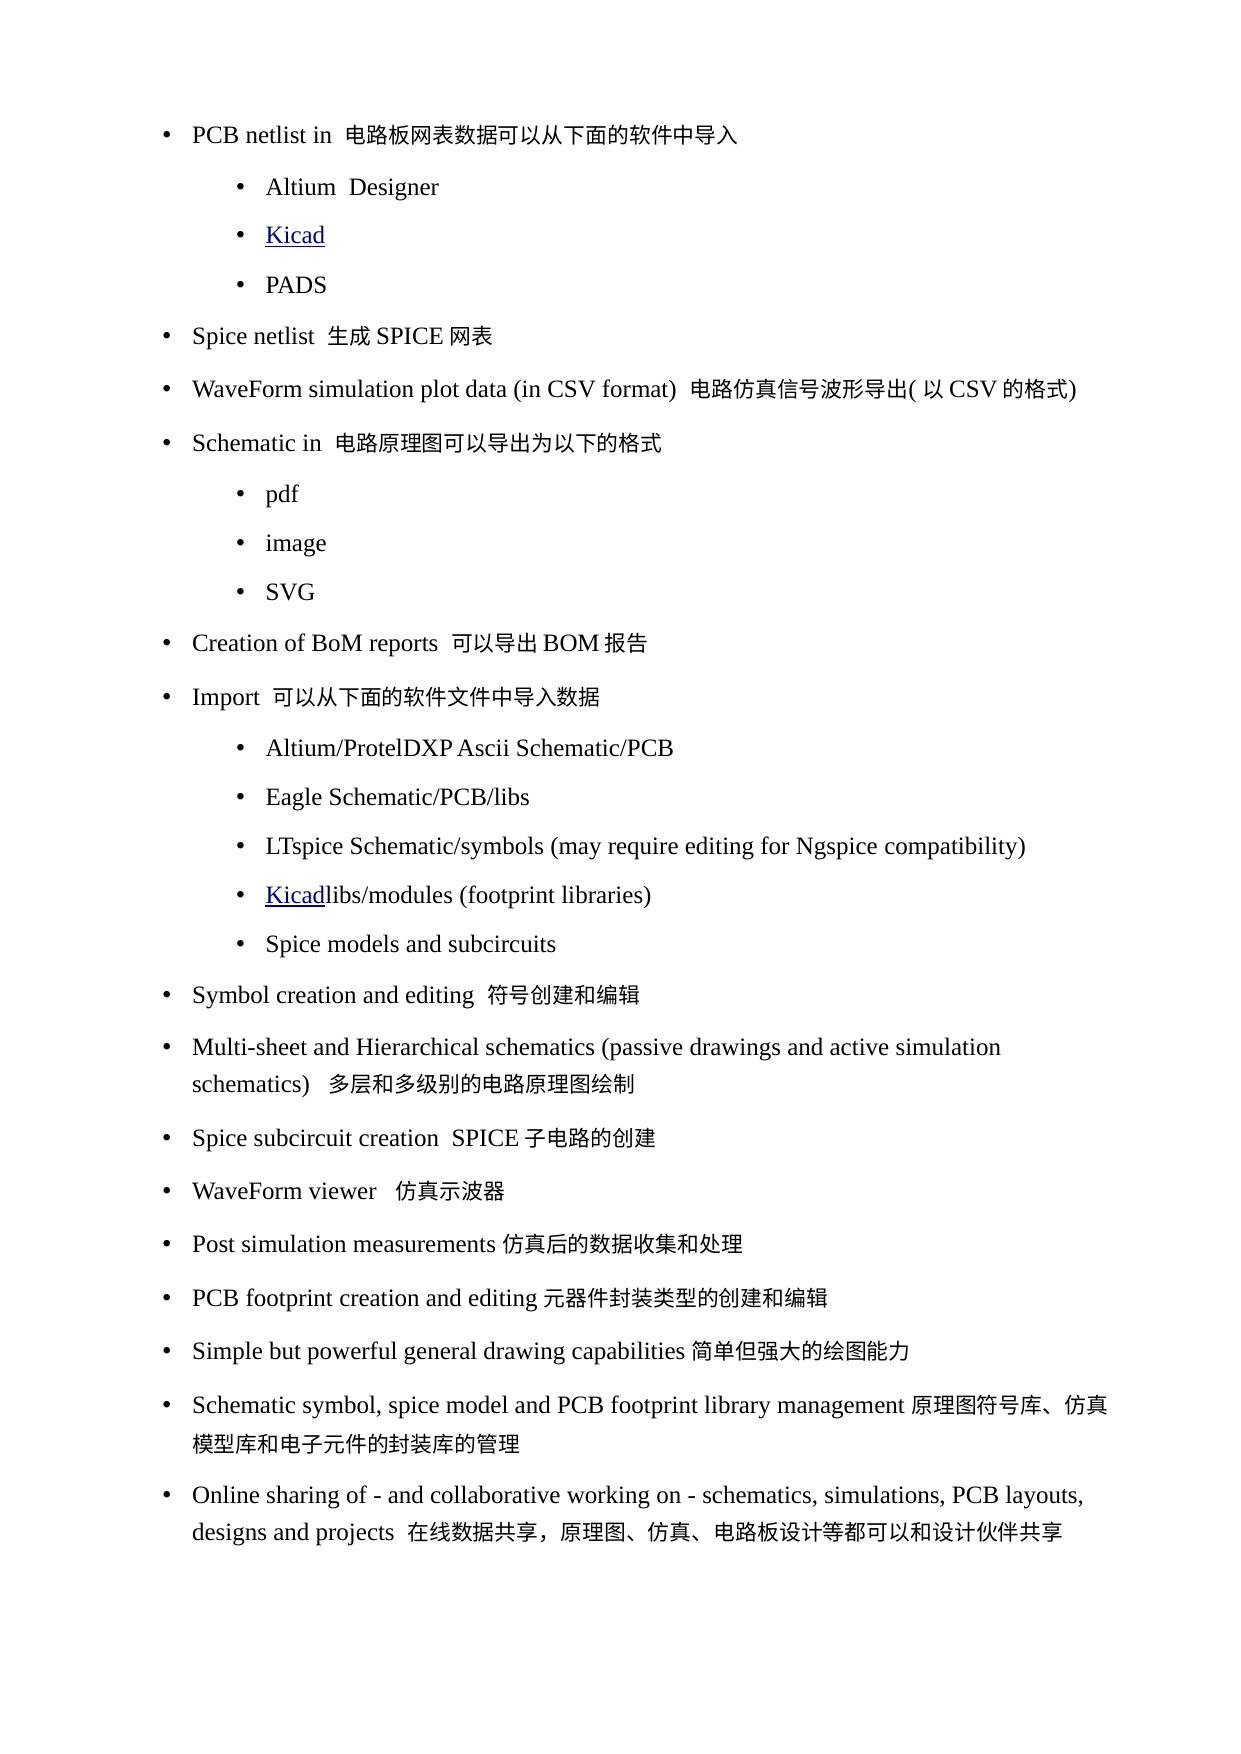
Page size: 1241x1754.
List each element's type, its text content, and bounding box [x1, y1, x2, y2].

list Multi-sheet and Hierarchical schematics (passive drawings and active simulation schematics) 多层和多级别的电路原理图绘制 [162, 1032, 1122, 1099]
list Kicadlibs/modules (footprint libraries) [236, 880, 1122, 909]
list Post simulation measurements 仿真后的数据收集和处理 [162, 1227, 1122, 1260]
list WaveForm simulation plot data (in CSV format) 电路仿真信号波形导出( 以CSV的格式) [162, 372, 1122, 404]
list Spice models and subcircuits [236, 929, 1122, 958]
list PADS [236, 270, 1122, 298]
list Kicad [236, 221, 1122, 249]
list Eagle Schematic/PCB/libs [236, 782, 1122, 811]
list PCB netlist in 电路板网表数据可以从下面的软件中导入 [162, 118, 1122, 151]
list LTspice Schematic/symbols (may require editing for Ngspice compatibility) [236, 831, 1122, 860]
list Creation of BoM reports 可以导出BOM报告 [162, 626, 1122, 659]
list Simple but powerful general drawing capabilities 简单但强大的绘图能力 [162, 1334, 1122, 1367]
list Online sharing of - and collaborative working on - schematics, simulations, PCB layouts, designs and projects 在线数据共享，原理图、仿真、电路板设计等都可以和设计伙伴共享 [162, 1480, 1122, 1548]
list Schematic symbol, spice model and PCB footprint library management 原理图符号库、仿真模型库和电子元件的封装库的管理 [162, 1388, 1122, 1459]
list WaveForm viewer 仿真示波器 [162, 1174, 1122, 1206]
list SVG [236, 577, 1122, 606]
list Altium Designer [236, 172, 1122, 200]
list Altium/ProtelDXP Ascii Schematic/PCB [236, 733, 1122, 762]
list Import 可以从下面的软件文件中导入数据 [162, 680, 1122, 712]
list Spice netlist 生成 SPICE网表 [162, 319, 1122, 351]
list Schematic in 电路原理图可以导出为以下的格式 [162, 426, 1122, 458]
list Symbol creation and editing 符号创建和编辑 [162, 978, 1122, 1011]
list image [236, 528, 1122, 557]
list Spice subcircuit creation SPICE子电路的创建 [162, 1121, 1122, 1153]
list pdf [236, 479, 1122, 508]
list PCB footprint creation and editing 元器件封装类型的创建和编辑 [162, 1281, 1122, 1313]
